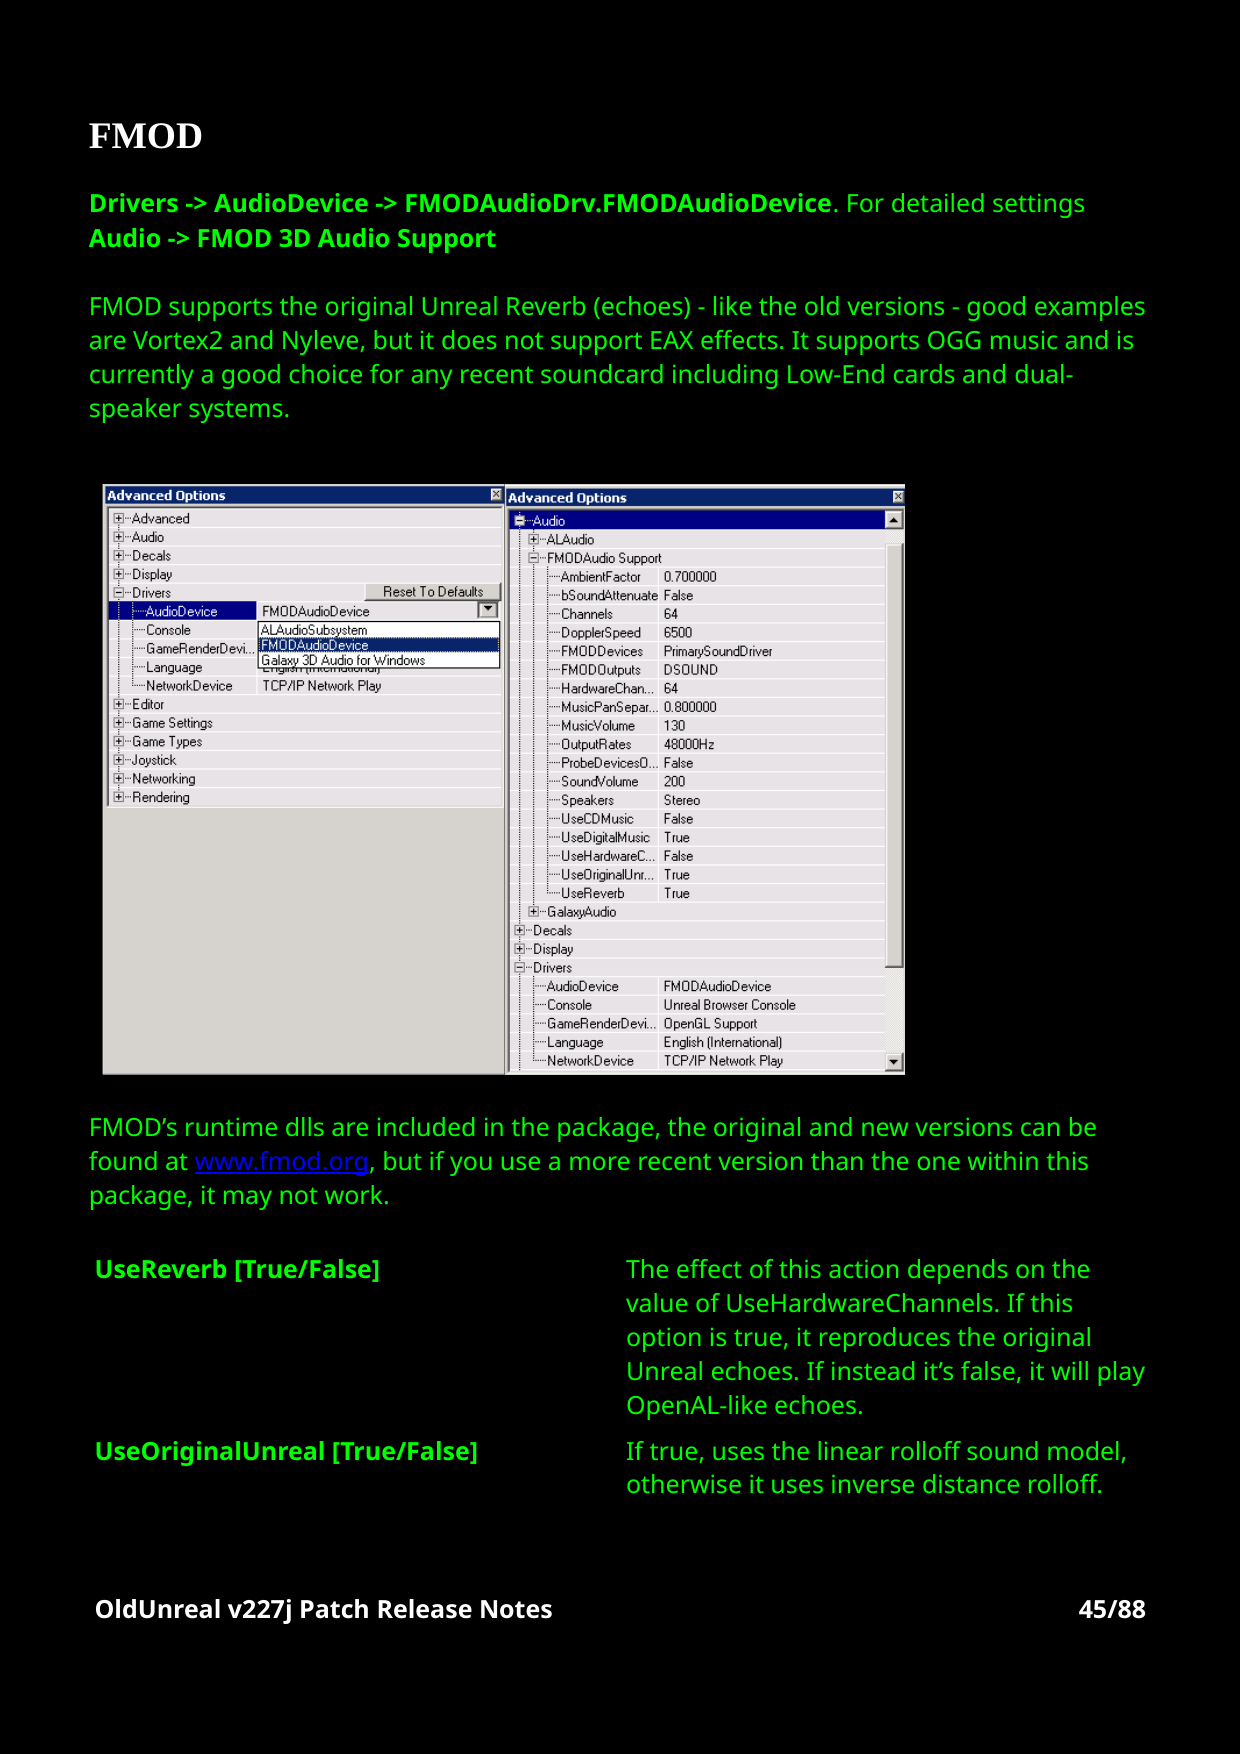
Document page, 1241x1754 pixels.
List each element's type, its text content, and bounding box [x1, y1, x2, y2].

table_header The effect of this action depends on the value of UseHardwareChannels. If this option is true, it reproduces the original Unreal echoes. If instead it’s false, it will play OpenAL-like echoes. [621, 1246, 1152, 1427]
text FMOD supports the original Unreal Reverb (echoes) - like the old versions - good examples are Vortex2 and Nyleve, but it does not support EAX effects. It supports OGG music and is currently a good choice for any recent soundcard including Low-End cards and dual-speaker systems. [88, 288, 1152, 424]
table_cell If true, uses the linear rolloff sound model, otherwise it uses inverse distance rolloff. [621, 1428, 1152, 1541]
text Drivers -> AudioDevice -> FMODAudioDrv.FMODAudioDevice. For detailed settings Audio -> FMOD 3D Audio Support [88, 186, 1152, 254]
picture [102, 484, 905, 1075]
text FMOD’s runtime dlls are included in the package, the original and new versions can be found at www.fmod.org, but if you use a more recent version than the one within this package, it may not work. [88, 1109, 1152, 1211]
subtitle FMOD [88, 113, 1152, 157]
table_header UseReverb [True/False] [89, 1246, 620, 1427]
table_cell UseOriginalUnreal [True/False] [89, 1428, 620, 1541]
